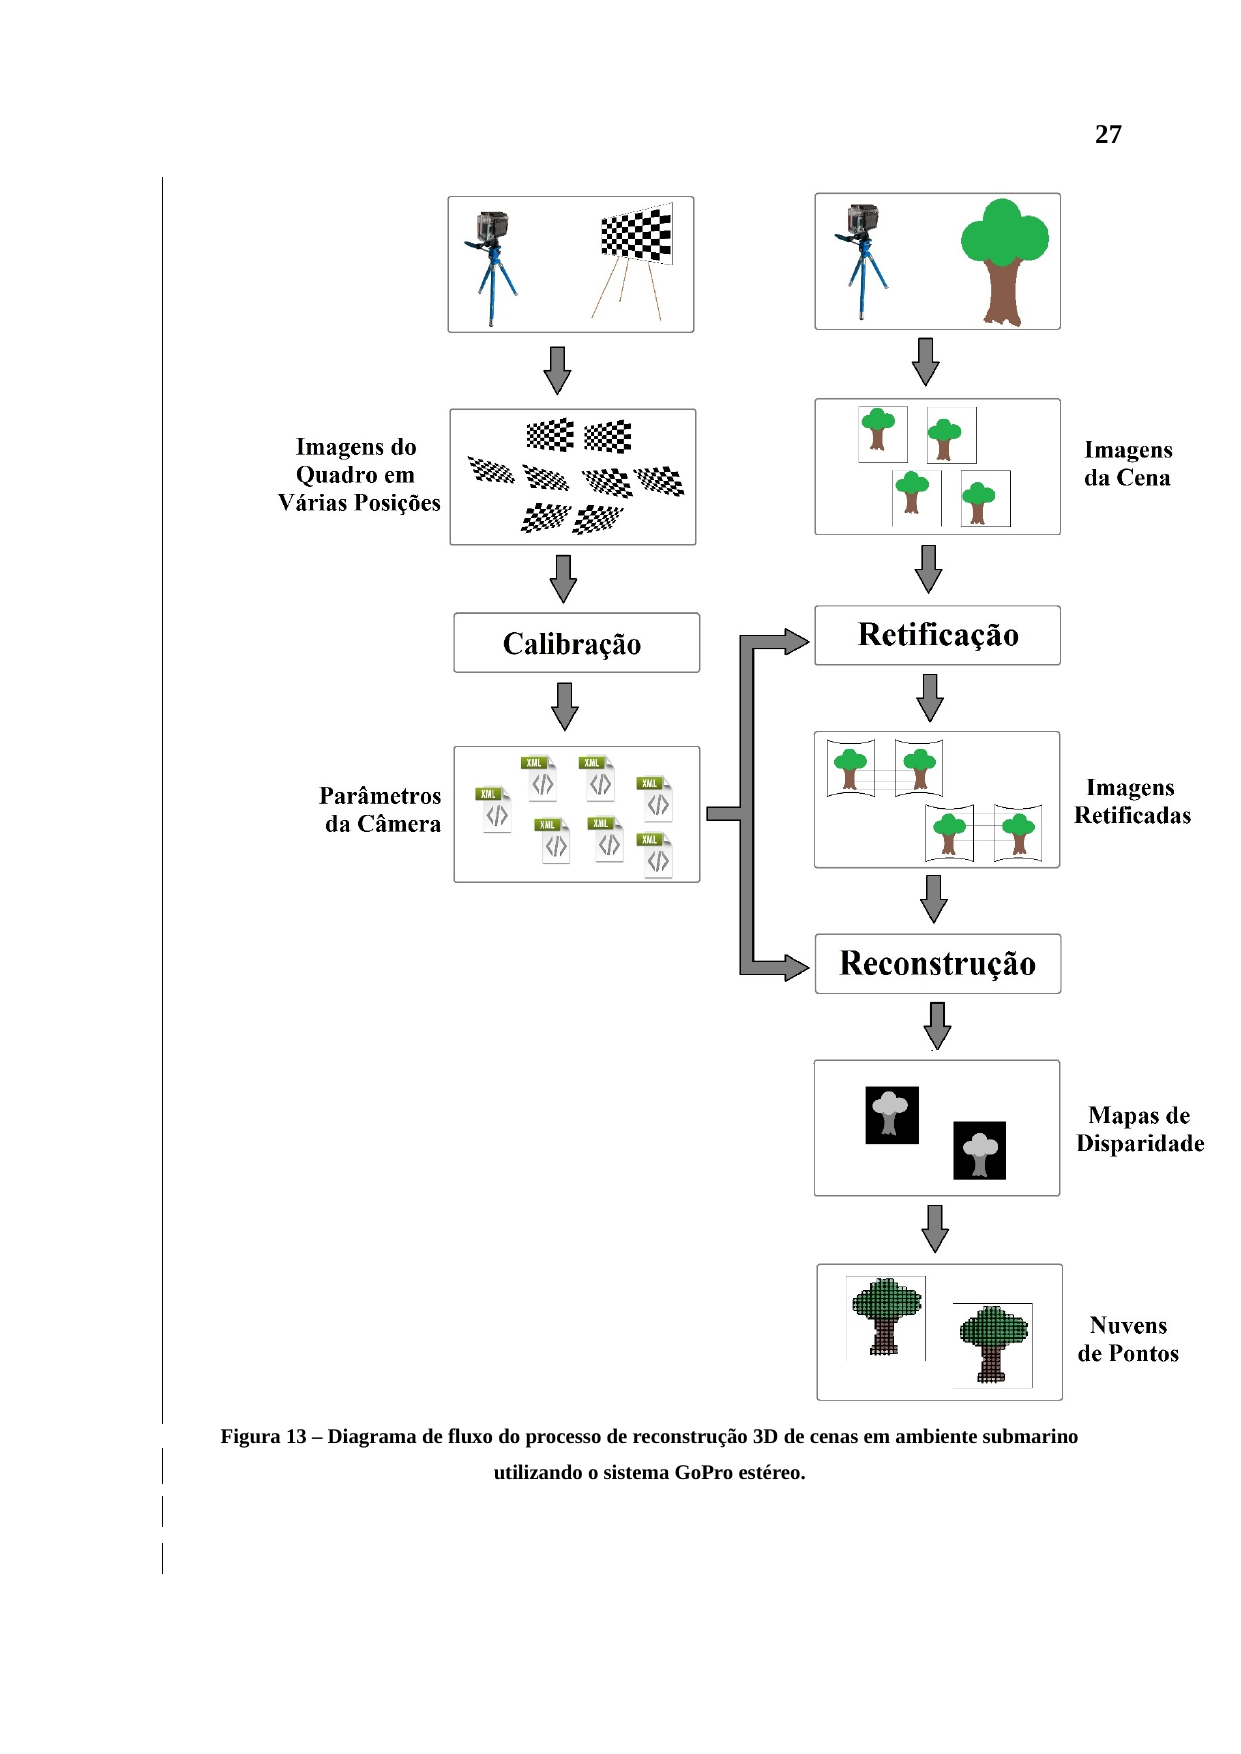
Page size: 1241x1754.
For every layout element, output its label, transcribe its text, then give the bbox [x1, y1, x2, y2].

text Figura 13 – Diagrama de fluxo do processo de reconstrução 3D de cenas em ambiente submarino utilizando o sistema GoPro estéreo. [177, 1424, 1122, 1484]
picture [265, 177, 1211, 1424]
text Sendo assim, as seções seguintes deste capítulo irão descrever o funcionamento do sistema de reconstrução 3D em ambiente submarino usando GoPros desenvolvido neste trabalho. A seção 3.1 aborda a calibração do sistema GoPro estéreo embaixo d’água. A seção 3.2 trada da ferramenta de retificação. E a seção 3.3 descreve ferramenta de reconstrução. [177, 1543, 1122, 1574]
